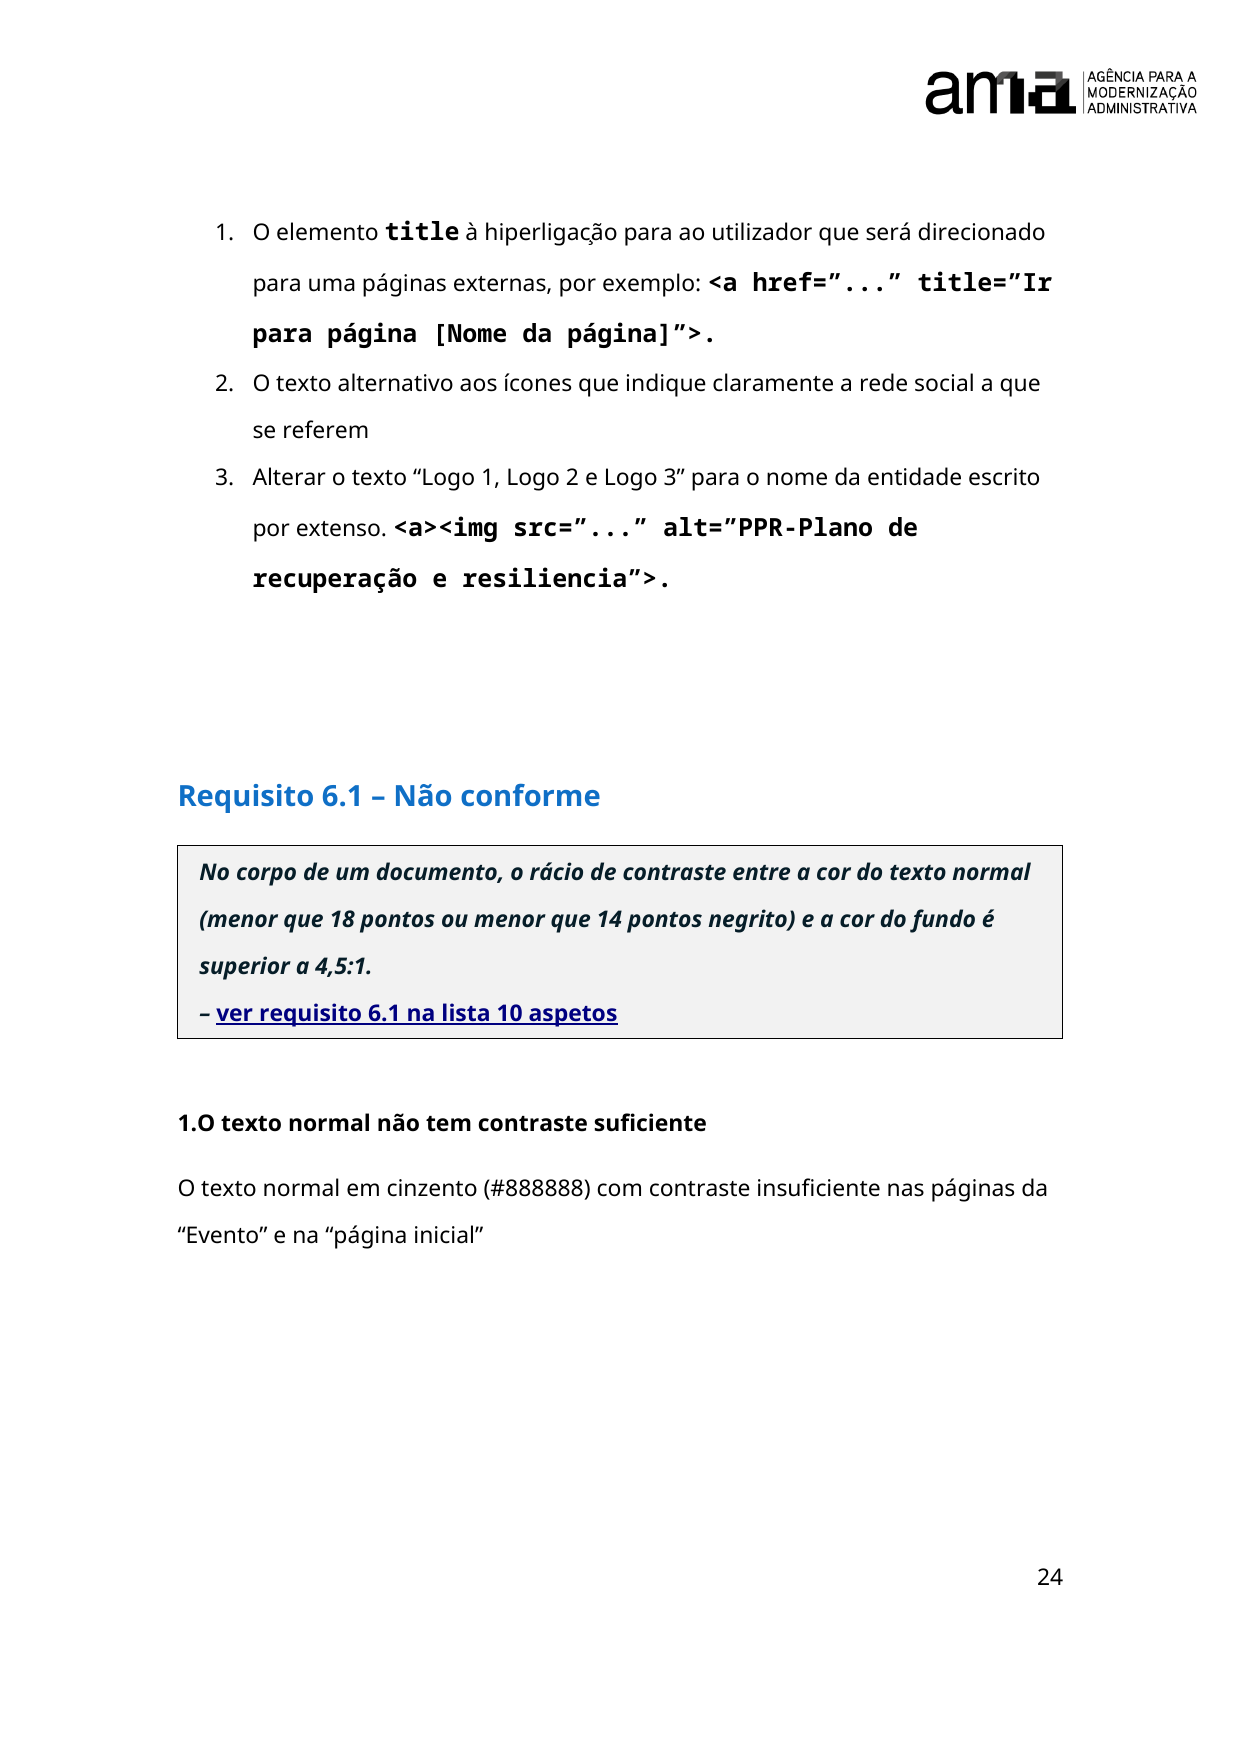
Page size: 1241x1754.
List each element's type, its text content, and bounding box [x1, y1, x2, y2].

list O texto alternativo aos ícones que indique claramente a rede social a que se referem [215, 367, 1063, 445]
text No corpo de um documento, o rácio de contraste entre a cor do texto normal (menor que 18 pontos ou menor que 14 pontos negrito) e a cor do fundo é superior a 4,5:1. – ver requisito 6.1 na lista 10 aspetos [178, 846, 1062, 1038]
text O texto normal em cinzento (#888888) com contraste insuficiente nas páginas da “Evento” e na “página inicial” [177, 1172, 1063, 1250]
list O elemento title à hiperligação para ao utilizador que será direcionado para uma páginas externas, por exemplo: <a href=”...” title=”Ir para página [Nome da página]”>. [215, 214, 1063, 350]
list Alterar o texto “Logo 1, Logo 2 e Logo 3” para o nome da entidade escrito por extenso. <a><img src=”...” alt=”PPR-Plano de recuperação e resiliencia”>. [215, 461, 1063, 594]
subtitle Requisito 6.1 – Não conforme [177, 775, 1063, 814]
text 1.O texto normal não tem contraste suficiente [177, 1107, 1063, 1138]
